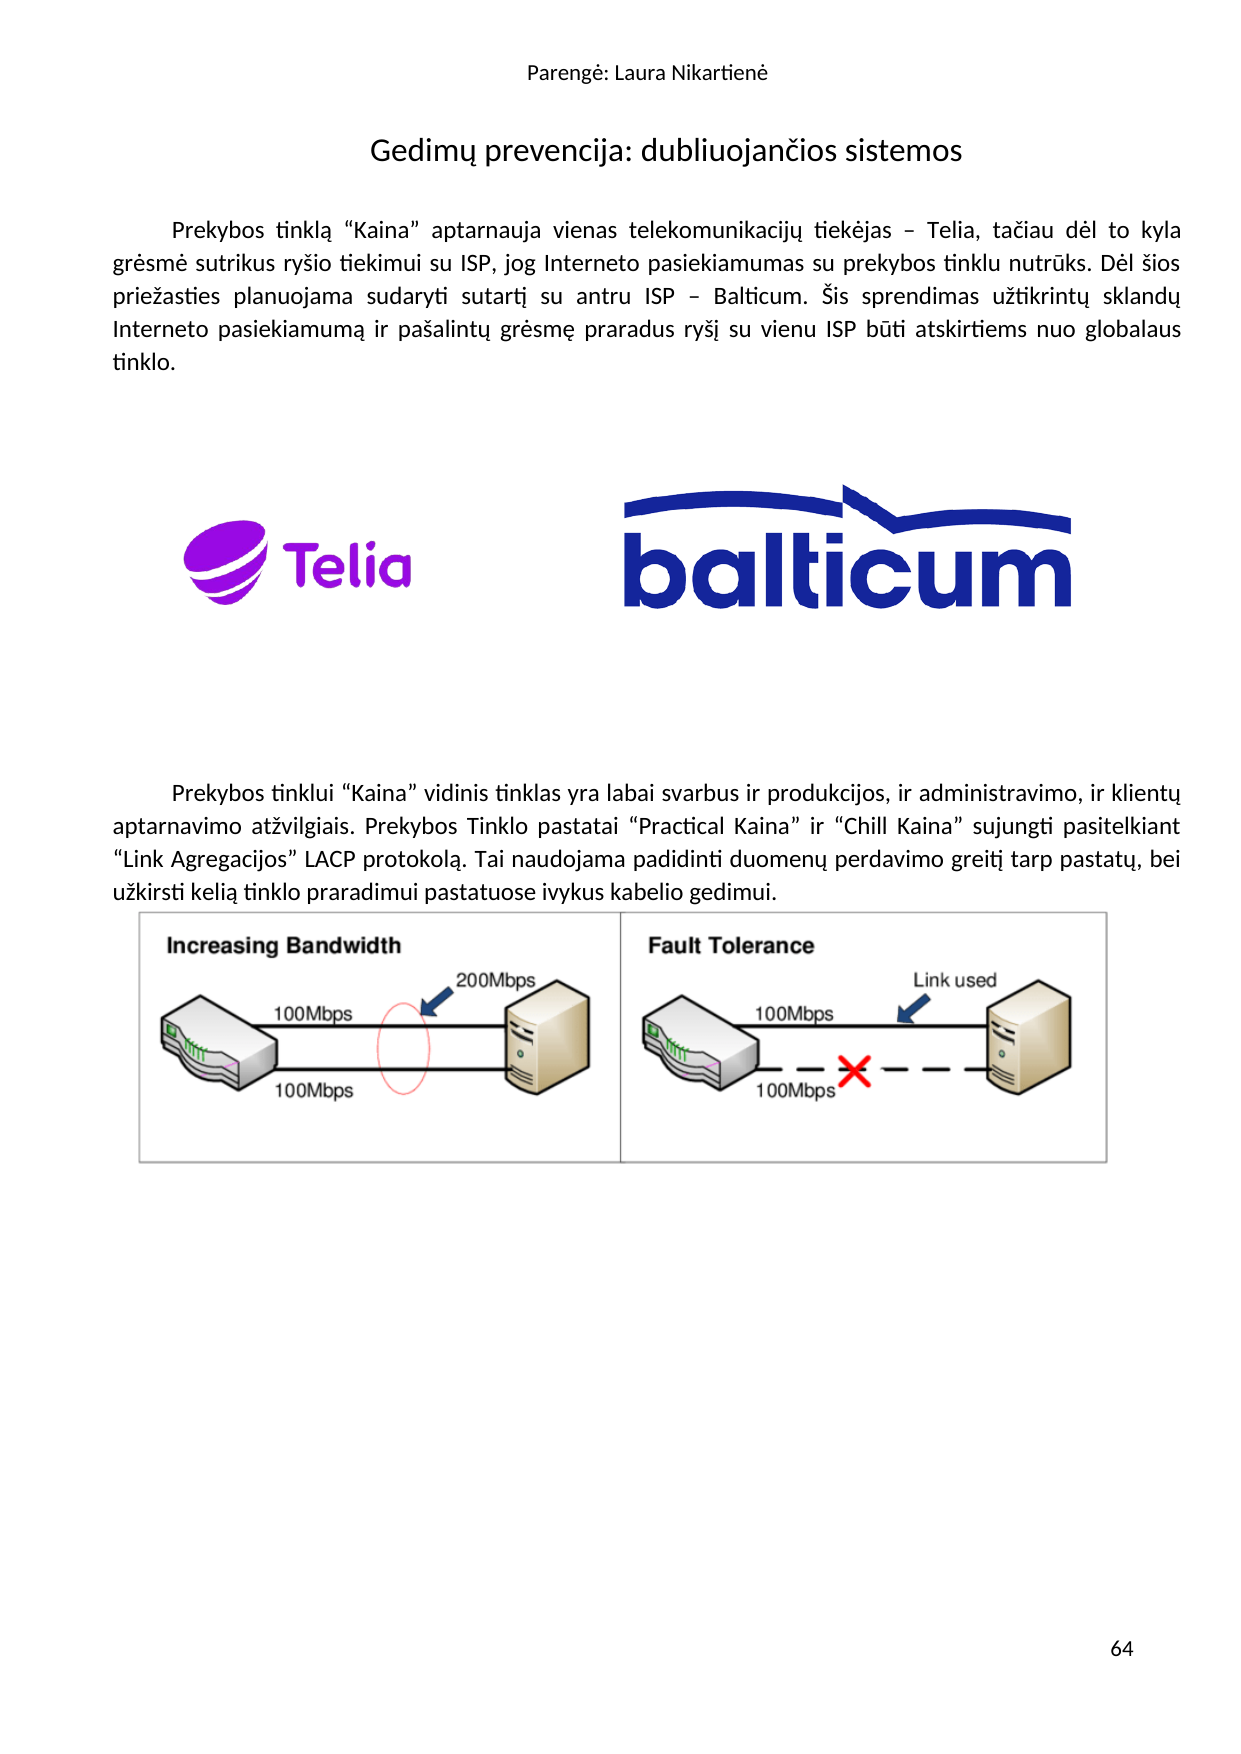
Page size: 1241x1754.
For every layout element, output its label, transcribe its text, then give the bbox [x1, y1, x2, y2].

picture [137, 911, 1110, 1166]
picture [563, 380, 1130, 722]
text Prekybos tinklą “Kaina” aptarnauja vienas telekomunikacijų tiekėjas – Telia, tačiau dėl to kyla grėsmė sutrikus ryšio tiekimui su ISP, jog Interneto pasiekiamumas su prekybos tinklu nutrūks. Dėl šios priežasties planuojama sudaryti sutartį su antru ISP – Balticum. Šis sprendimas užtikrintų sklandų Interneto pasiekiamumą ir pašalintų grėsmę praradus ryšį su vienu ISP būti atskirtiems nuo globalaus tinklo. [112, 214, 1183, 377]
list Gedimų prevencija: dubliuojančios sistemos [150, 128, 1183, 169]
picture [112, 379, 490, 747]
text Prekybos tinklui “Kaina” vidinis tinklas yra labai svarbus ir produkcijos, ir administravimo, ir klientų aptarnavimo atžvilgiais. Prekybos Tinklo pastatai “Practical Kaina” ir “Chill Kaina” sujungti pasitelkiant “Link Agregacijos” LACP protokolą. Tai naudojama padidinti duomenų perdavimo greitį tarp pastatų, bei užkirsti kelią tinklo praradimui pastatuose ivykus kabelio gedimui. [112, 462, 1183, 906]
